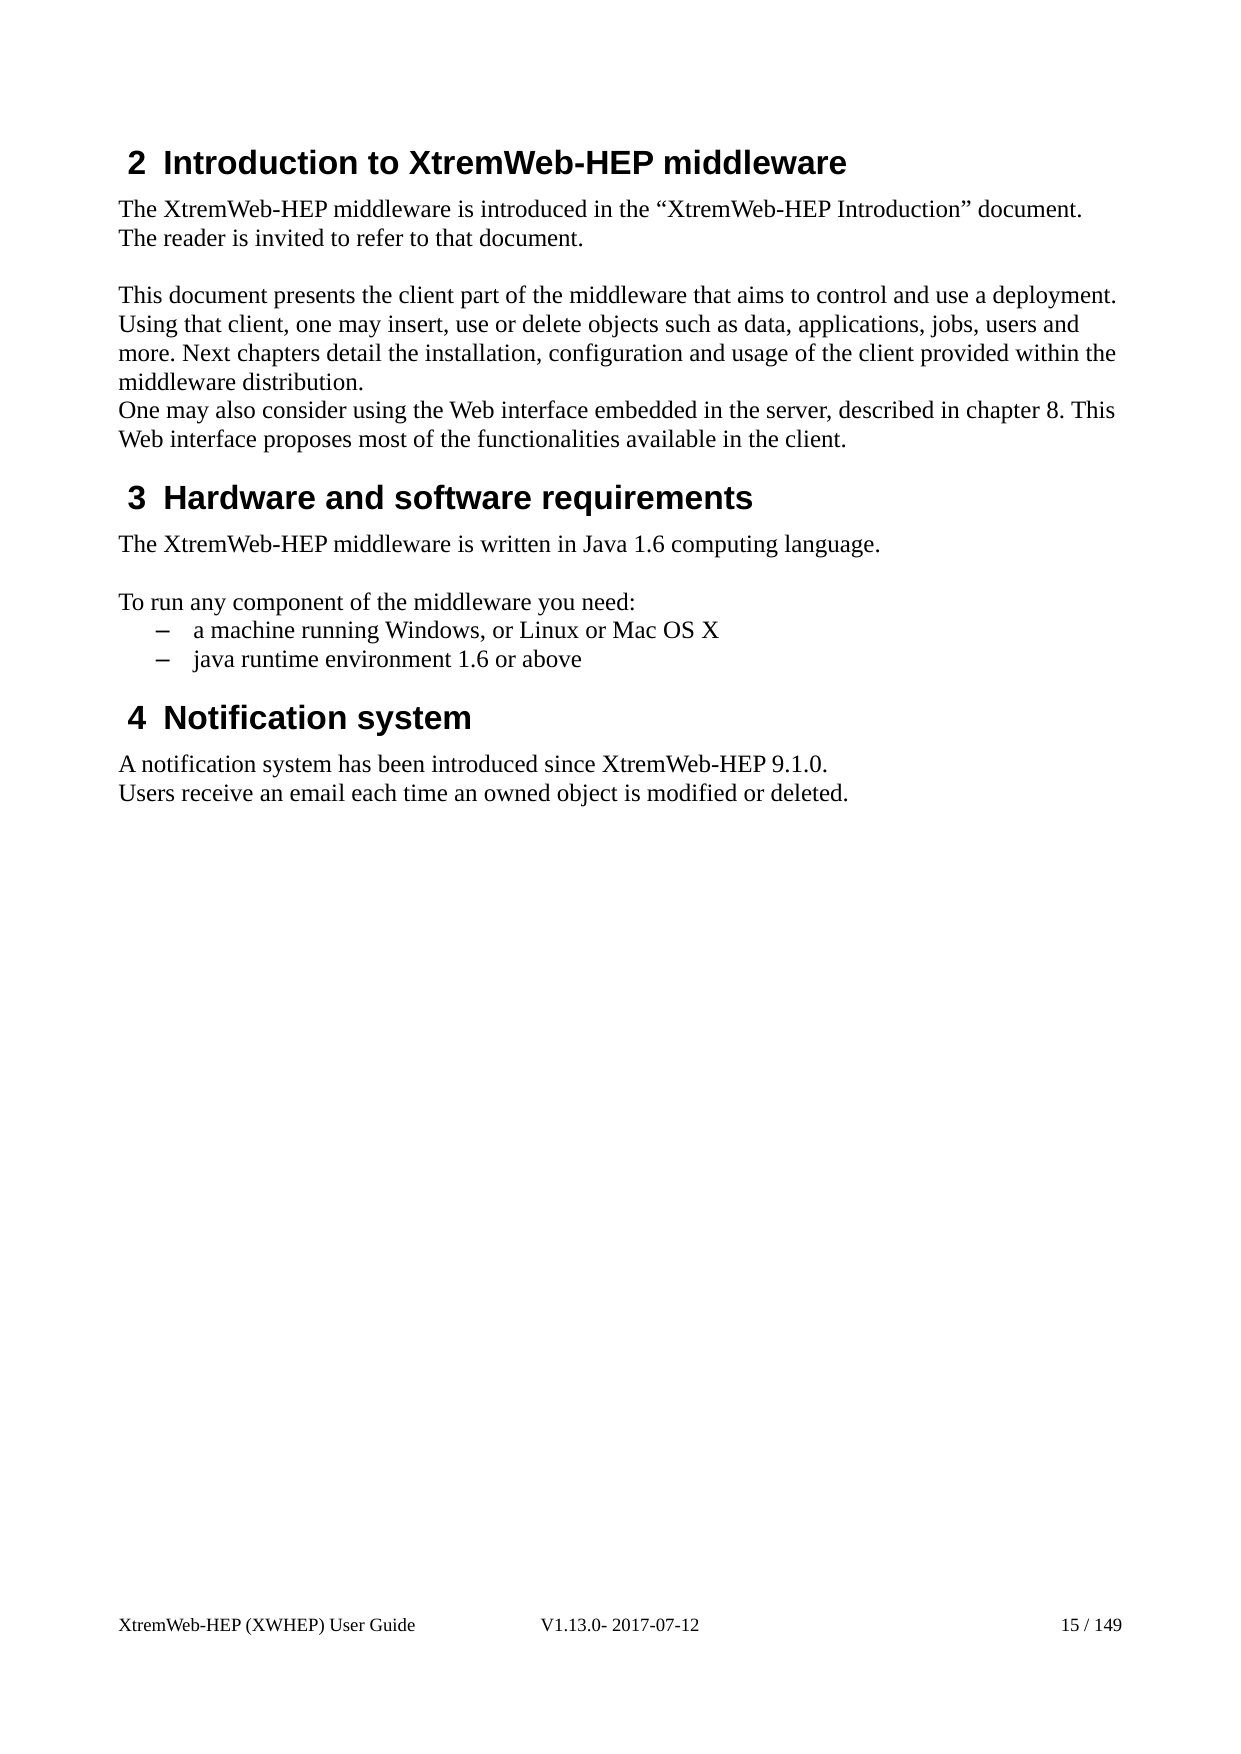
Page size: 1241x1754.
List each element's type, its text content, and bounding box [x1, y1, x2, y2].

text A notification system has been introduced since XtremWeb-HEP 9.1.0. [118, 749, 1122, 778]
text Users receive an email each time an owned object is modified or deleted. [118, 778, 1122, 807]
text To run any component of the middleware you need: [118, 587, 1122, 615]
subtitle Introduction to XtremWeb-HEP middleware [118, 143, 1122, 182]
text The XtremWeb-HEP middleware is introduced in the “XtremWeb-HEP Introduction” document. The reader is invited to refer to that document. [118, 194, 1122, 252]
text The XtremWeb-HEP middleware is written in Java 1.6 computing language. [118, 529, 1122, 558]
list java runtime environment 1.6 or above [156, 644, 1122, 673]
text One may also consider using the Web interface embedded in the server, described in chapter 8. This Web interface proposes most of the functionalities available in the client. [118, 396, 1122, 453]
text This document presents the client part of the middleware that aims to control and use a deployment. Using that client, one may insert, use or delete objects such as data, applications, jobs, users and more. Next chapters detail the installation, configuration and usage of the client provided within the middleware distribution. [118, 281, 1122, 396]
subtitle Hardware and software requirements [118, 478, 1122, 517]
list a machine running Windows, or Linux or Mac OS X [156, 615, 1122, 644]
subtitle Notification system [118, 698, 1122, 737]
